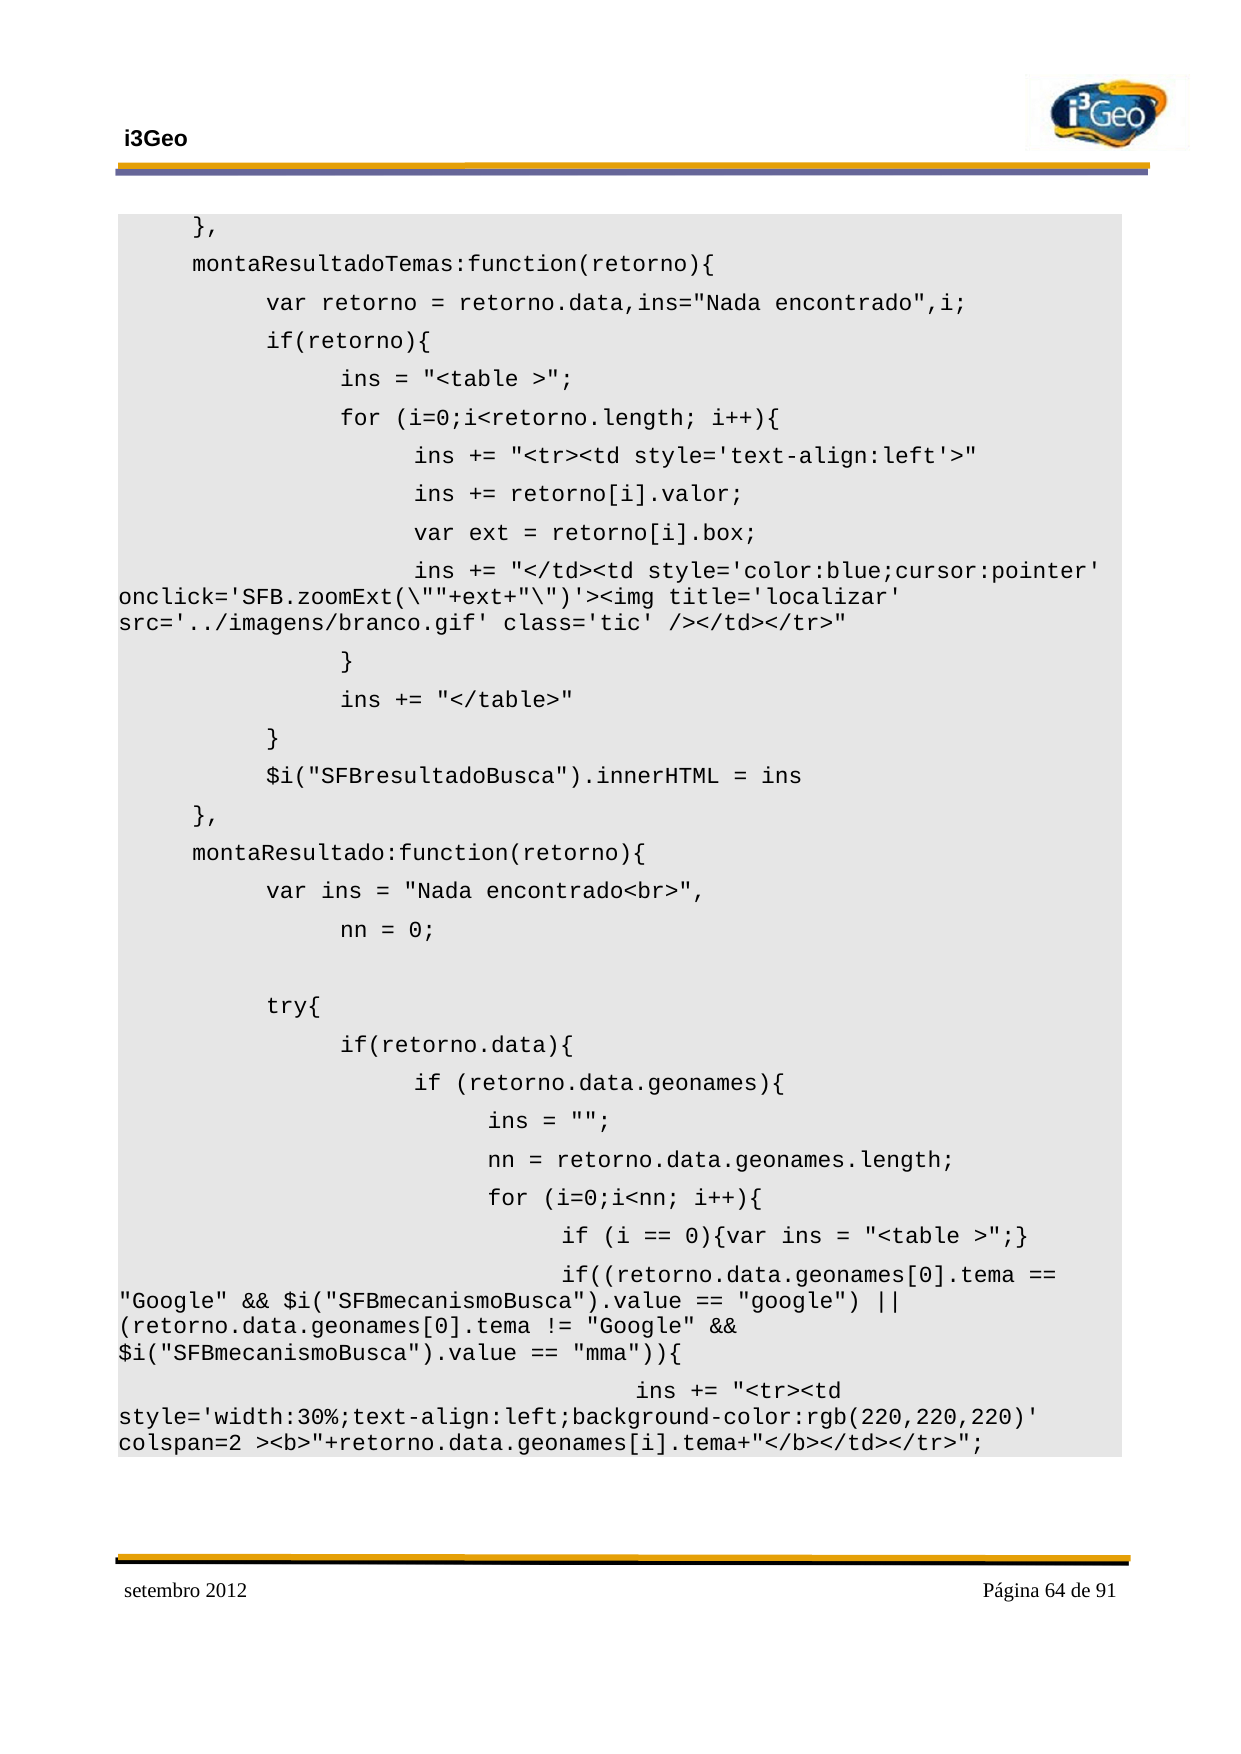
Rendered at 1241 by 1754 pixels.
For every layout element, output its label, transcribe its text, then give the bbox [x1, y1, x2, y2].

picture [1025, 74, 1191, 151]
text montaResultadoTemas:function(retorno){ [118, 253, 1122, 279]
text $i("SFBresultadoBusca").innerHTML = ins [118, 765, 1122, 791]
text ins += "</table>" [118, 688, 1122, 714]
text if((retorno.data.geonames[0].tema == "Google" && $i("SFBmecanismoBusca").value == "google") || (retorno.data.geonames[0].tema != "Google" && $i("SFBmecanismoBusca").value == "mma")){ [118, 1263, 1122, 1367]
text var ext = retorno[i].box; [118, 521, 1122, 547]
text for (i=0;i<retorno.length; i++){ [118, 406, 1122, 432]
text if (retorno.data.geonames){ [118, 1071, 1122, 1097]
text } [118, 650, 1122, 676]
text try{ [118, 995, 1122, 1021]
text nn = 0; [118, 918, 1122, 944]
text ins = "<table >"; [118, 368, 1122, 394]
text var ins = "Nada encontrado<br>", [118, 880, 1122, 906]
text }, [118, 214, 1122, 240]
text if(retorno){ [118, 329, 1122, 355]
text ins += "<tr><td style='width:30%;text-align:left;background-color:rgb(220,220,220)' colspan=2 ><b>"+retorno.data.geonames[i].tema+"</b></td></tr>"; [118, 1379, 1122, 1457]
text ins += "<tr><td style='text-align:left'>" [118, 444, 1122, 470]
text montaResultado:function(retorno){ [118, 841, 1122, 867]
text var retorno = retorno.data,ins="Nada encontrado",i; [118, 291, 1122, 317]
text if(retorno.data){ [118, 1033, 1122, 1059]
text if (i == 0){var ins = "<table >";} [118, 1225, 1122, 1251]
text ins += retorno[i].valor; [118, 483, 1122, 509]
text ins += "</td><td style='color:blue;cursor:pointer' onclick='SFB.zoomExt(\""+ext+"\")'><img title='localizar' src='../imagens/branco.gif' class='tic' /></td></tr>" [118, 559, 1122, 637]
text nn = retorno.data.geonames.length; [118, 1148, 1122, 1174]
text }, [118, 803, 1122, 829]
text } [118, 726, 1122, 752]
text ins = ""; [118, 1110, 1122, 1136]
text for (i=0;i<nn; i++){ [118, 1186, 1122, 1212]
